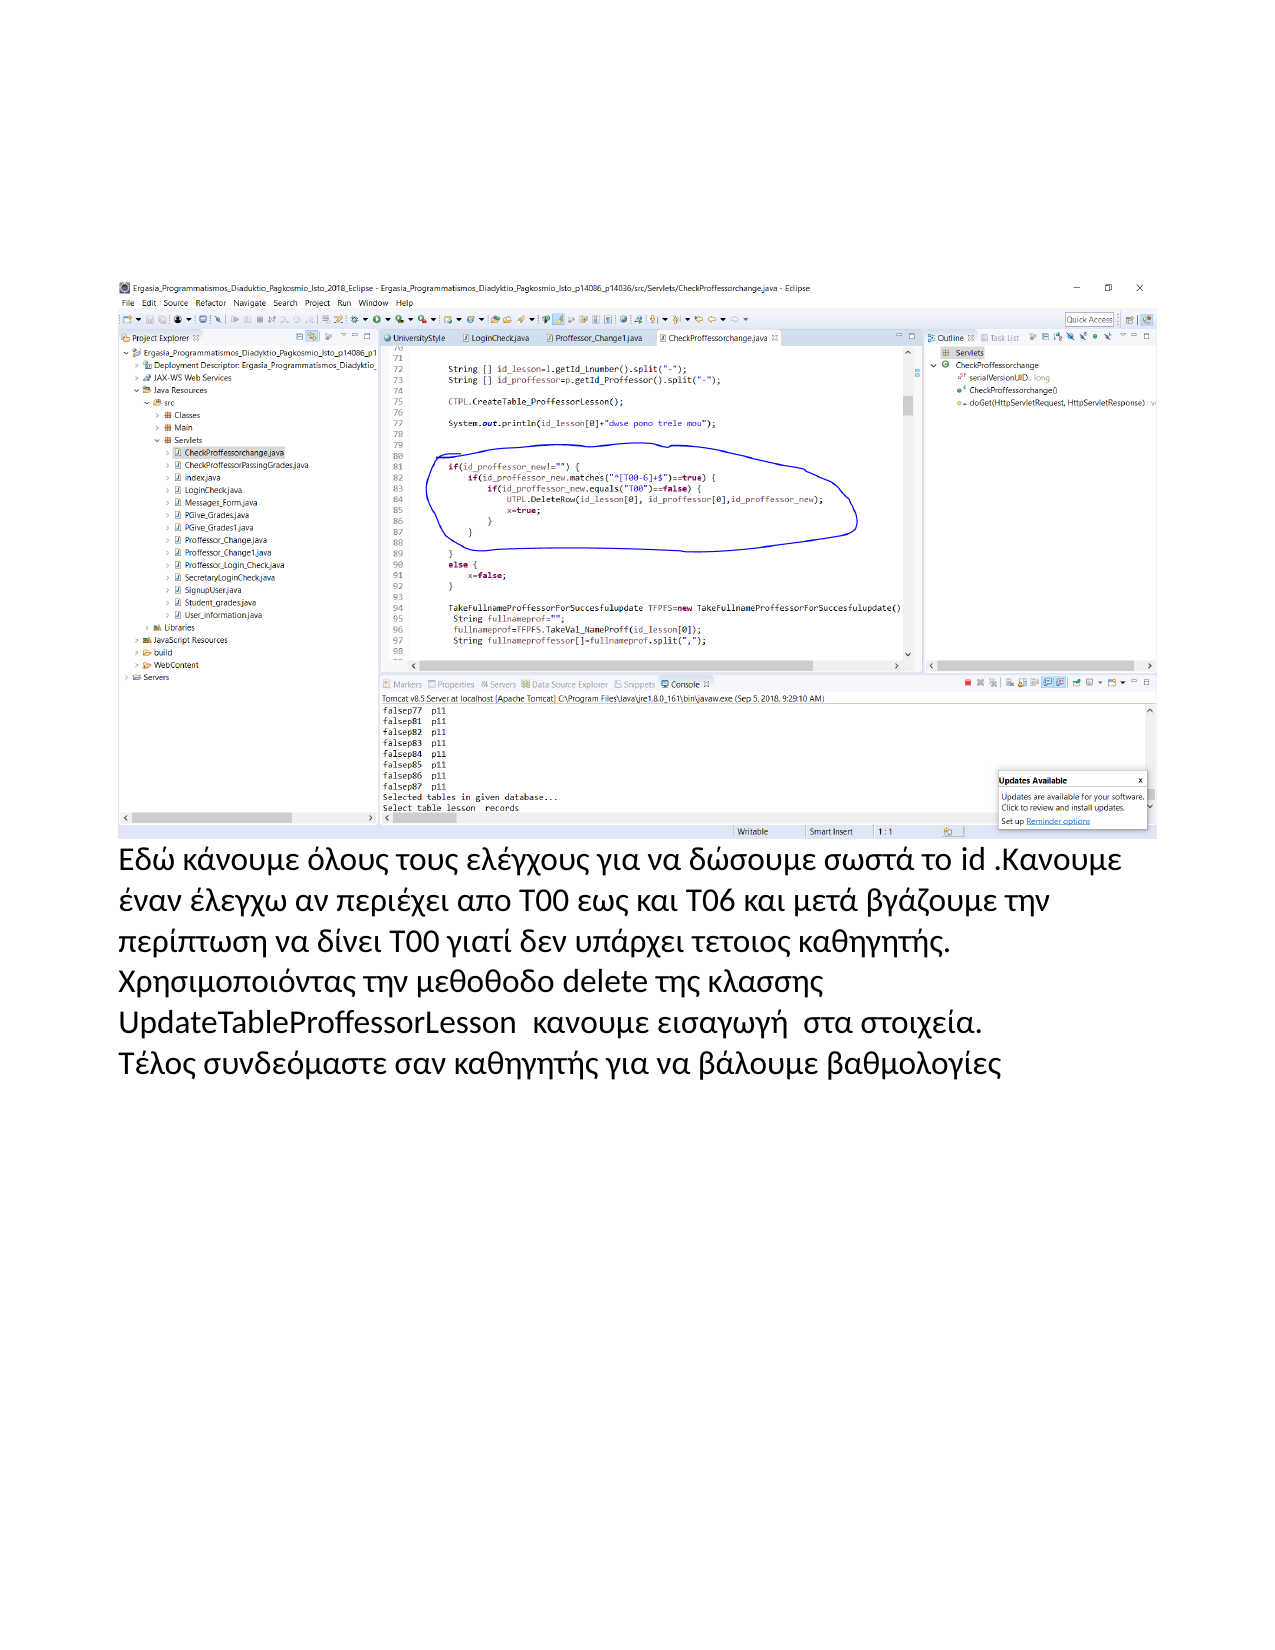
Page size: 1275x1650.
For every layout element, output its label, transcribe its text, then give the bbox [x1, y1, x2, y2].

text Τέλος συνδεόμαστε σαν καθηγητής για να βάλουμε βαθμολογίες [118, 1042, 1157, 1083]
text Εδώ κάνουμε όλους τους ελέγχους για να δώσουμε σωστά το id .Κανουμε έναν έλεγχω αν περιέχει απο Τ00 εως και Τ06 και μετά βγάζουμε την περίπτωση να δίνει Τ00 γιατί δεν υπάρχει τετοιος καθηγητής. [118, 839, 1157, 960]
text Χρησιμοποιόντας την μεθοθοδο delete της κλασσης UpdateTableProffessorLesson κανουμε εισαγωγή στα στοιχεία. [118, 960, 1157, 1042]
picture [118, 281, 1157, 839]
